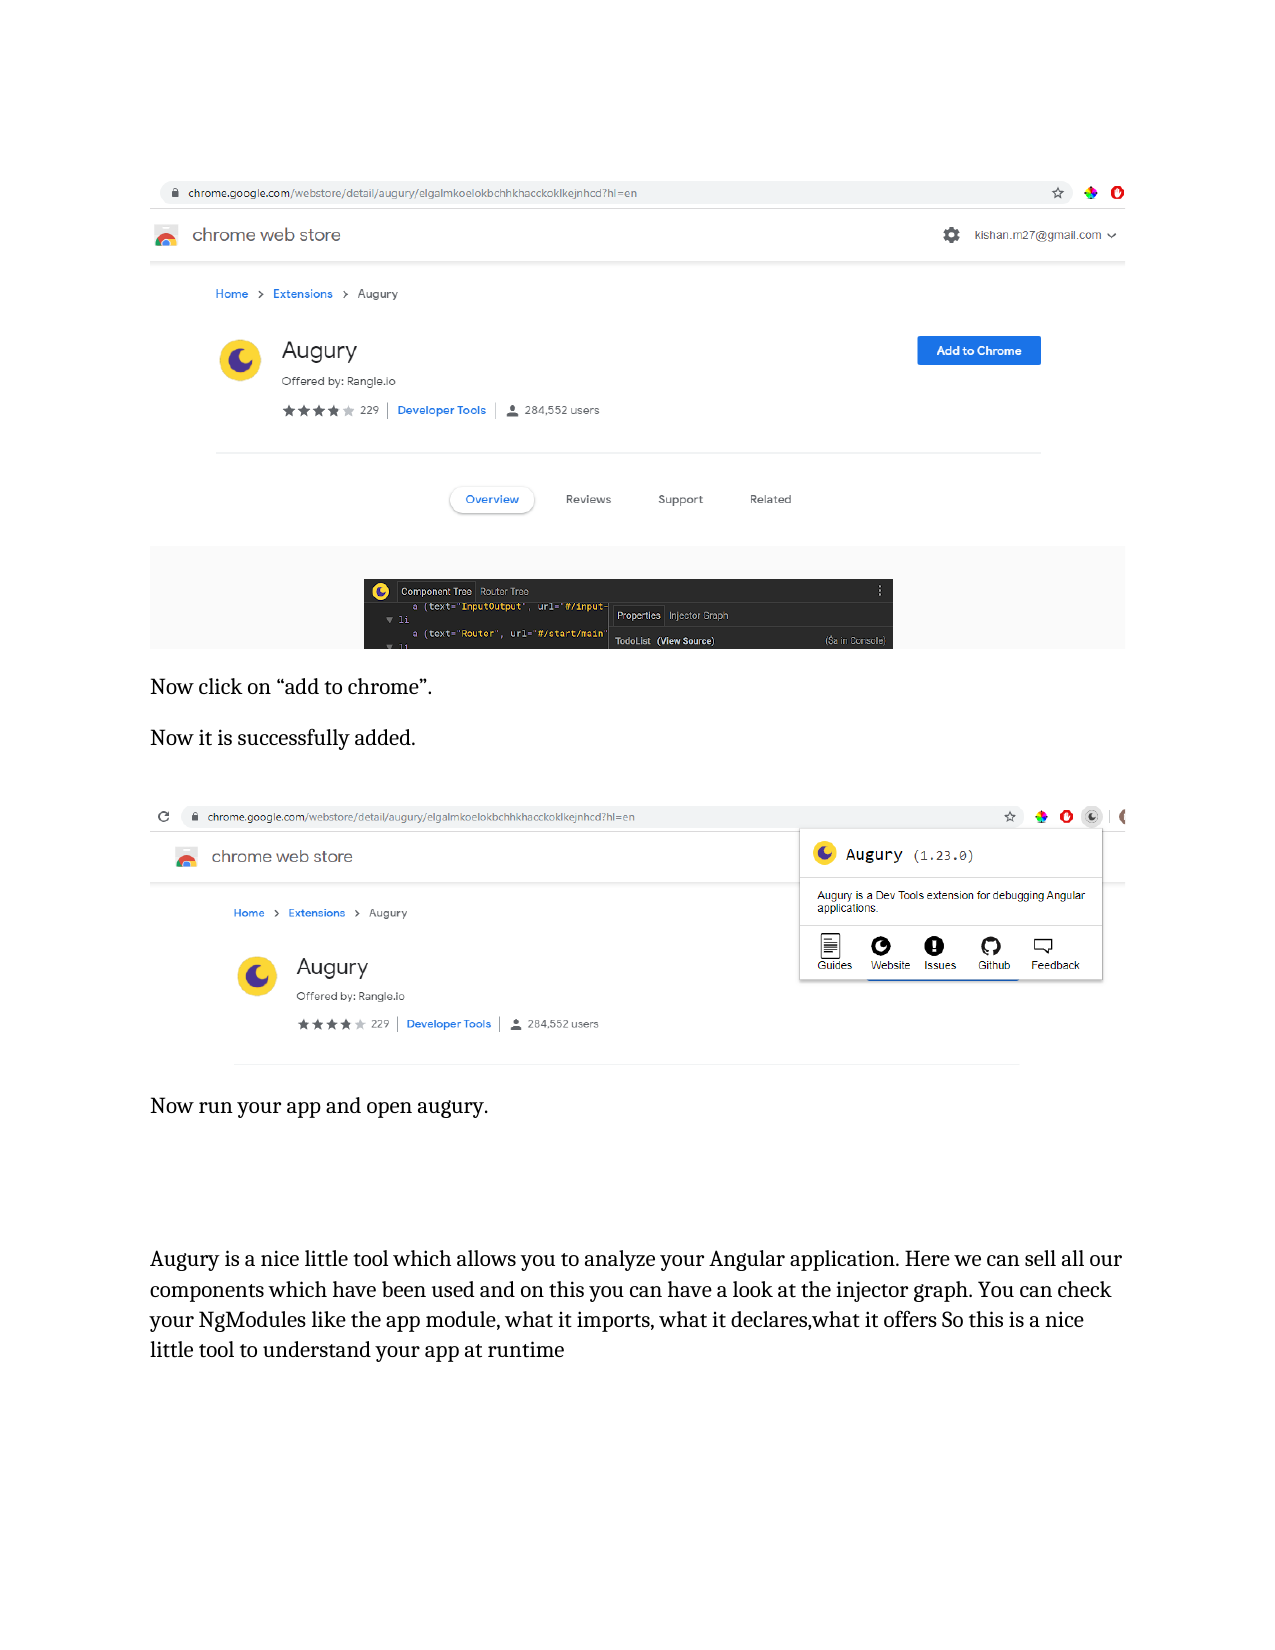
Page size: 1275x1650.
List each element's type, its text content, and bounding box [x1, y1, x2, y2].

text Now it is successfully added. [150, 725, 1125, 751]
text Augury is a nice little tool which allows you to analyze your Angular application. Here we can sell all our components which have been used and on this you can have a look at the injector graph. You can check your NgModules like the app module, what it imports, what it declares,what it offers So this is a nice little tool to understand your app at runtime [150, 1246, 1125, 1363]
picture [150, 806, 1125, 1068]
text Now click on “add to chrome”. [150, 674, 1125, 700]
subtitle Now run your app and open augury. [150, 1093, 1125, 1119]
picture [150, 180, 1125, 649]
